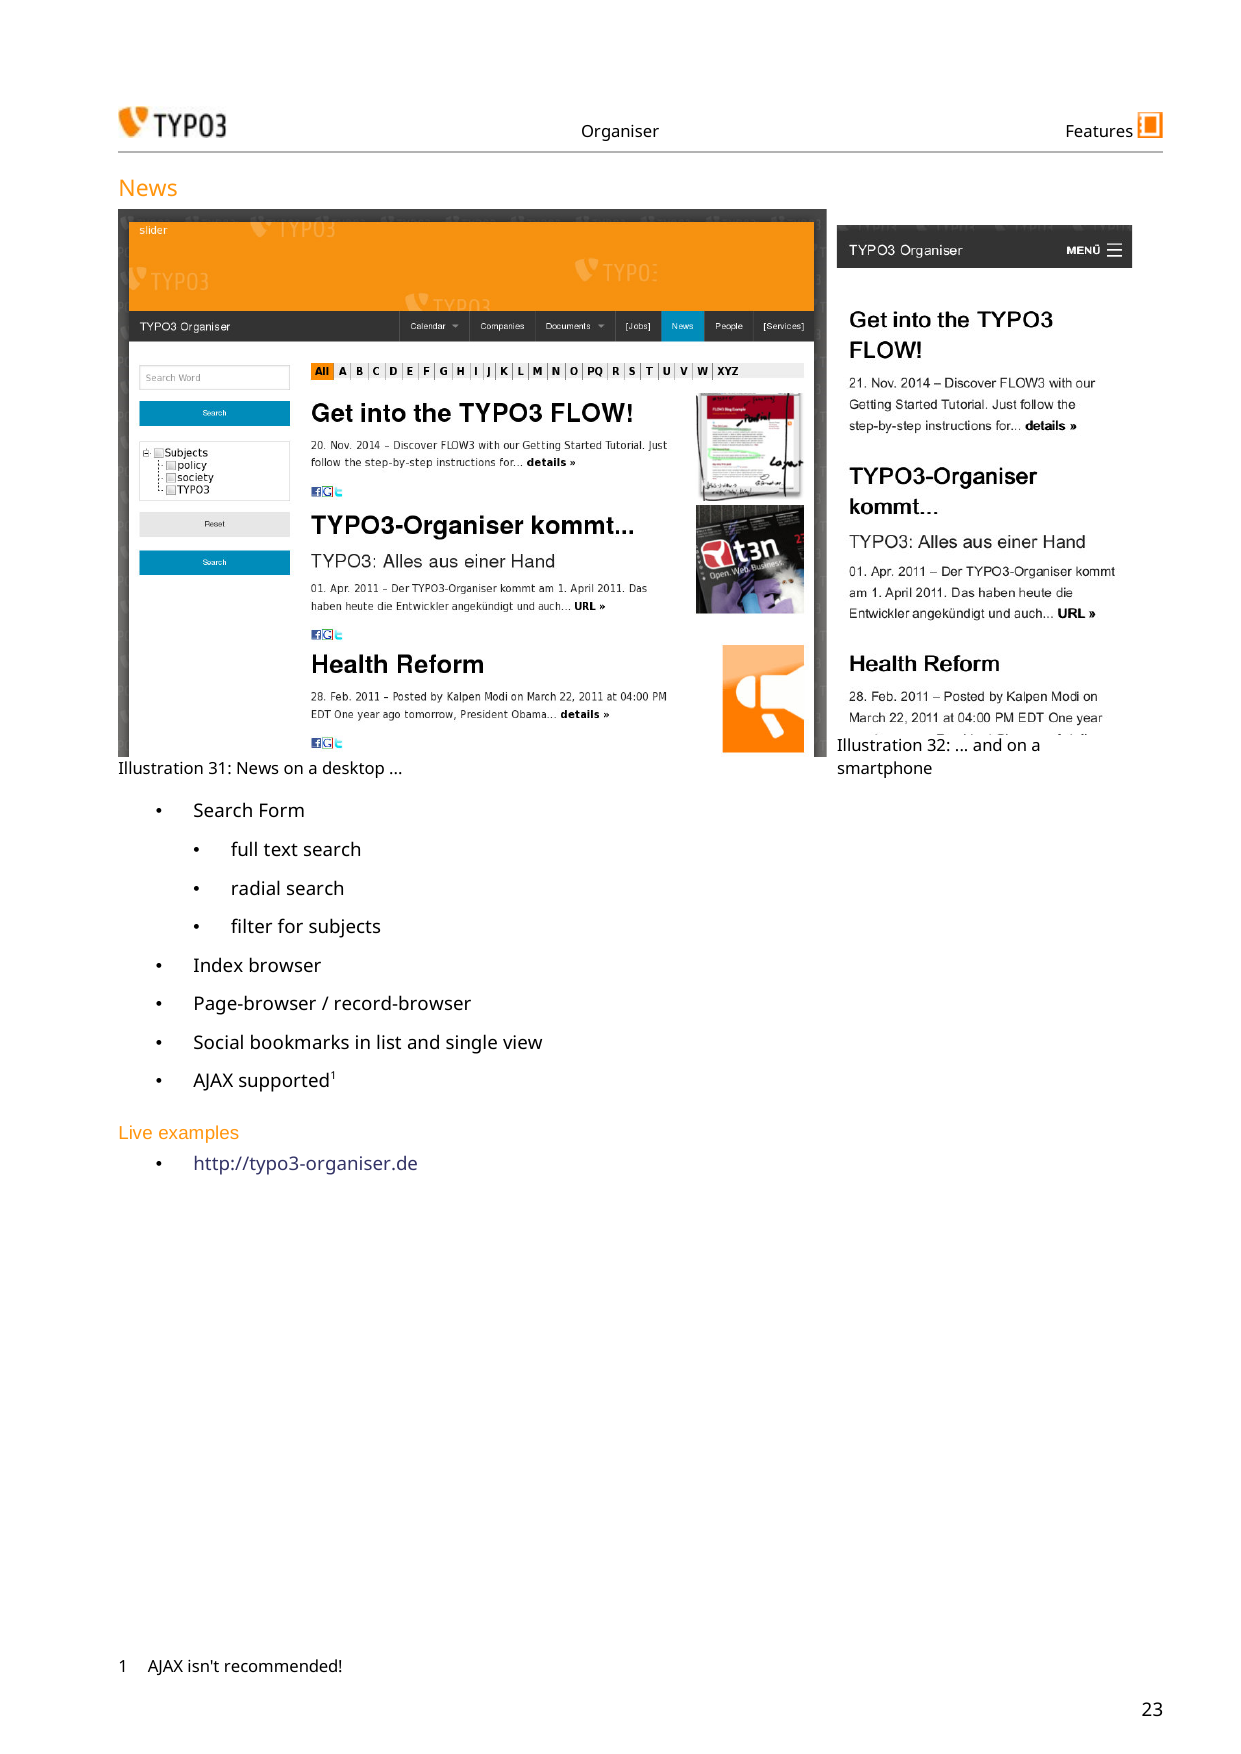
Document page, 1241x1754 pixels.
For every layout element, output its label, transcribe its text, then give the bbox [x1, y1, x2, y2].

picture [118, 106, 227, 138]
subtitle Live examples [118, 1123, 1163, 1144]
list Social bookmarks in list and single view [156, 1029, 1163, 1055]
text Illustration 32: ... and on a smartphone [837, 735, 1132, 779]
list Search Form [156, 797, 1163, 823]
list full text search [193, 836, 1163, 862]
subtitle News [118, 172, 1163, 203]
picture [836, 225, 1133, 735]
picture [118, 209, 827, 757]
list http://typo3-organiser.de [156, 1150, 1163, 1176]
text Illustration 31: News on a desktop ... [118, 757, 827, 779]
list filter for subjects [193, 913, 1163, 939]
list AJAX supported [156, 1067, 1163, 1093]
picture [1137, 112, 1163, 138]
list Page-browser / record-browser [156, 990, 1163, 1016]
list Index browser [156, 952, 1163, 978]
list AJAX isn't recommended! [118, 1655, 1163, 1678]
list radial search [193, 874, 1163, 901]
